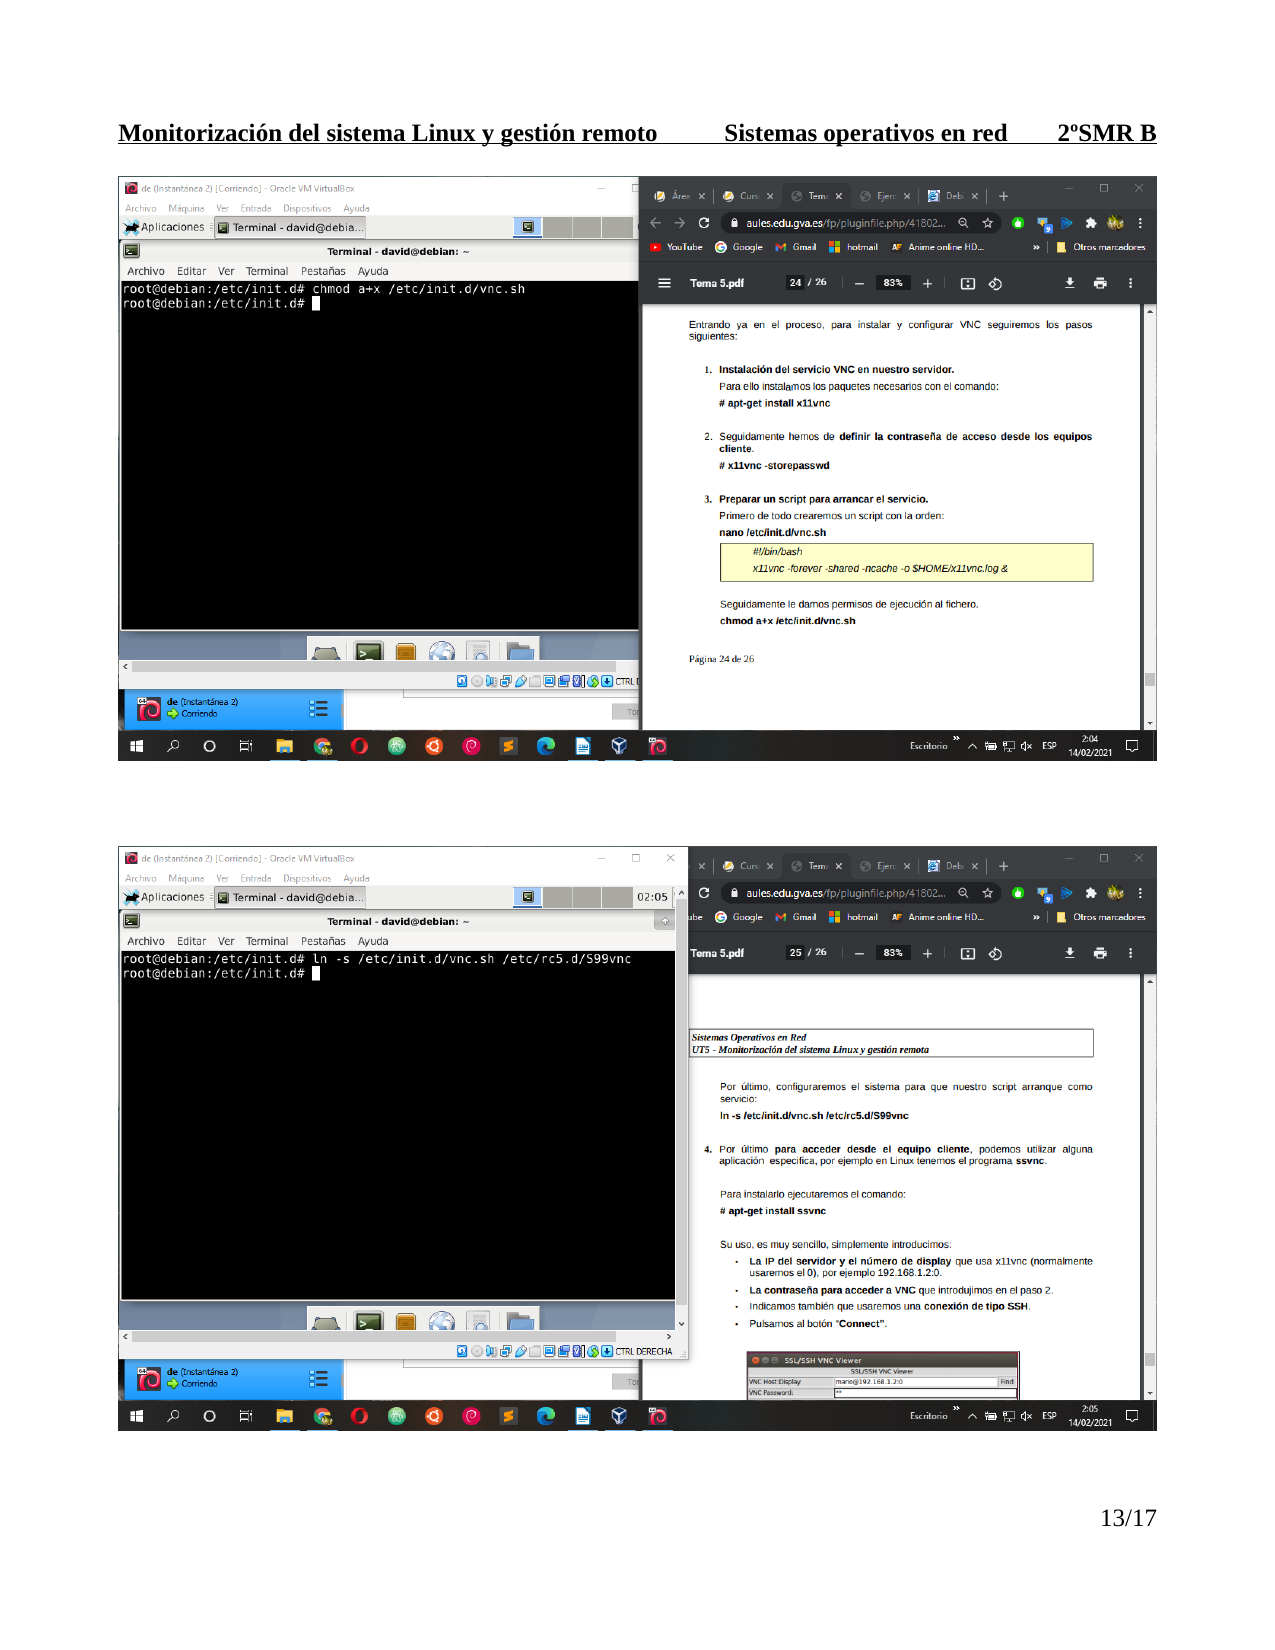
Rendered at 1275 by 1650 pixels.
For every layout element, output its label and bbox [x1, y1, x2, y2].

picture [118, 176, 1157, 761]
picture [118, 846, 1157, 1431]
